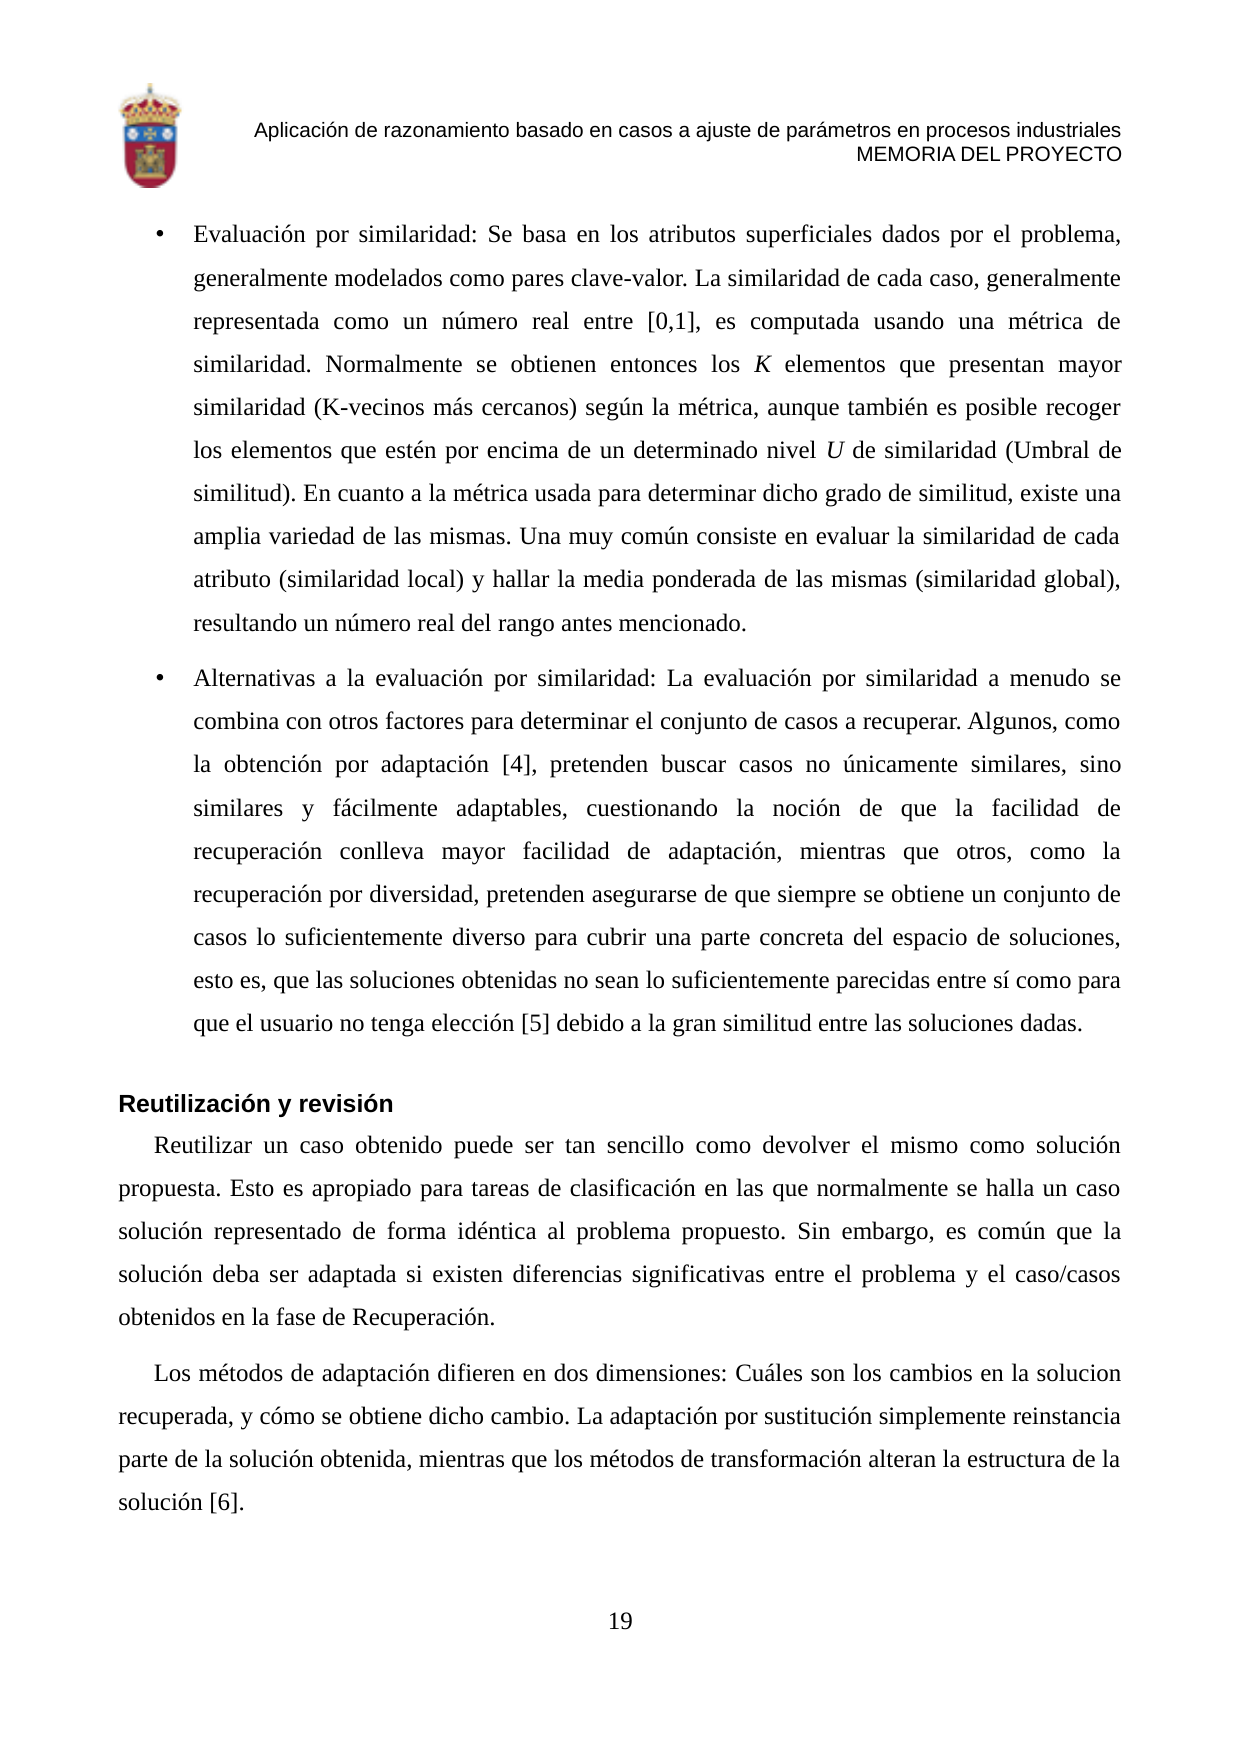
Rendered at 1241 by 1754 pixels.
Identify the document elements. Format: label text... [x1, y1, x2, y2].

text Los métodos de adaptación difieren en dos dimensiones: Cuáles son los cambios en la solucion recuperada, y cómo se obtiene dicho cambio. La adaptación por sustitución simplemente reinstancia parte de la solución obtenida, mientras que los métodos de transformación alteran la estructura de la solución [6]. [118, 1358, 1122, 1516]
list Alternativas a la evaluación por similaridad: La evaluación por similaridad a menudo se combina con otros factores para determinar el conjunto de casos a recuperar. Algunos, como la obtención por adaptación [4], pretenden buscar casos no únicamente similares, sino similares y fácilmente adaptables, cuestionando la noción de que la facilidad de recuperación conlleva mayor facilidad de adaptación, mientras que otros, como la recuperación por diversidad, pretenden asegurarse de que siempre se obtiene un conjunto de casos lo suficientemente diverso para cubrir una parte concreta del espacio de soluciones, esto es, que las soluciones obtenidas no sean lo suficientemente parecidas entre sí como para que el usuario no tenga elección [5] debido a la gran similitud entre las soluciones dadas. [156, 663, 1122, 1037]
picture [117, 83, 184, 188]
list Evaluación por similaridad: Se basa en los atributos superficiales dados por el problema, generalmente modelados como pares clave-valor. La similaridad de cada caso, generalmente representada como un número real entre [0,1], es computada usando una métrica de similaridad. Normalmente se obtienen entonces los K elementos que presentan mayor similaridad (K-vecinos más cercanos) según la métrica, aunque también es posible recoger los elementos que estén por encima de un determinado nivel U de similaridad (Umbral de similitud). En cuanto a la métrica usada para determinar dicho grado de similitud, existe una amplia variedad de las mismas. Una muy común consiste en evaluar la similaridad de cada atributo (similaridad local) y hallar la media ponderada de las mismas (similaridad global), resultando un número real del rango antes mencionado. [156, 219, 1122, 636]
text Reutilizar un caso obtenido puede ser tan sencillo como devolver el mismo como solución propuesta. Esto es apropiado para tareas de clasificación en las que normalmente se halla un caso solución representado de forma idéntica al problema propuesto. Sin embargo, es común que la solución deba ser adaptada si existen diferencias significativas entre el problema y el caso/casos obtenidos en la fase de Recuperación. [118, 1130, 1122, 1331]
subtitle Reutilización y revisión [118, 1089, 1122, 1117]
